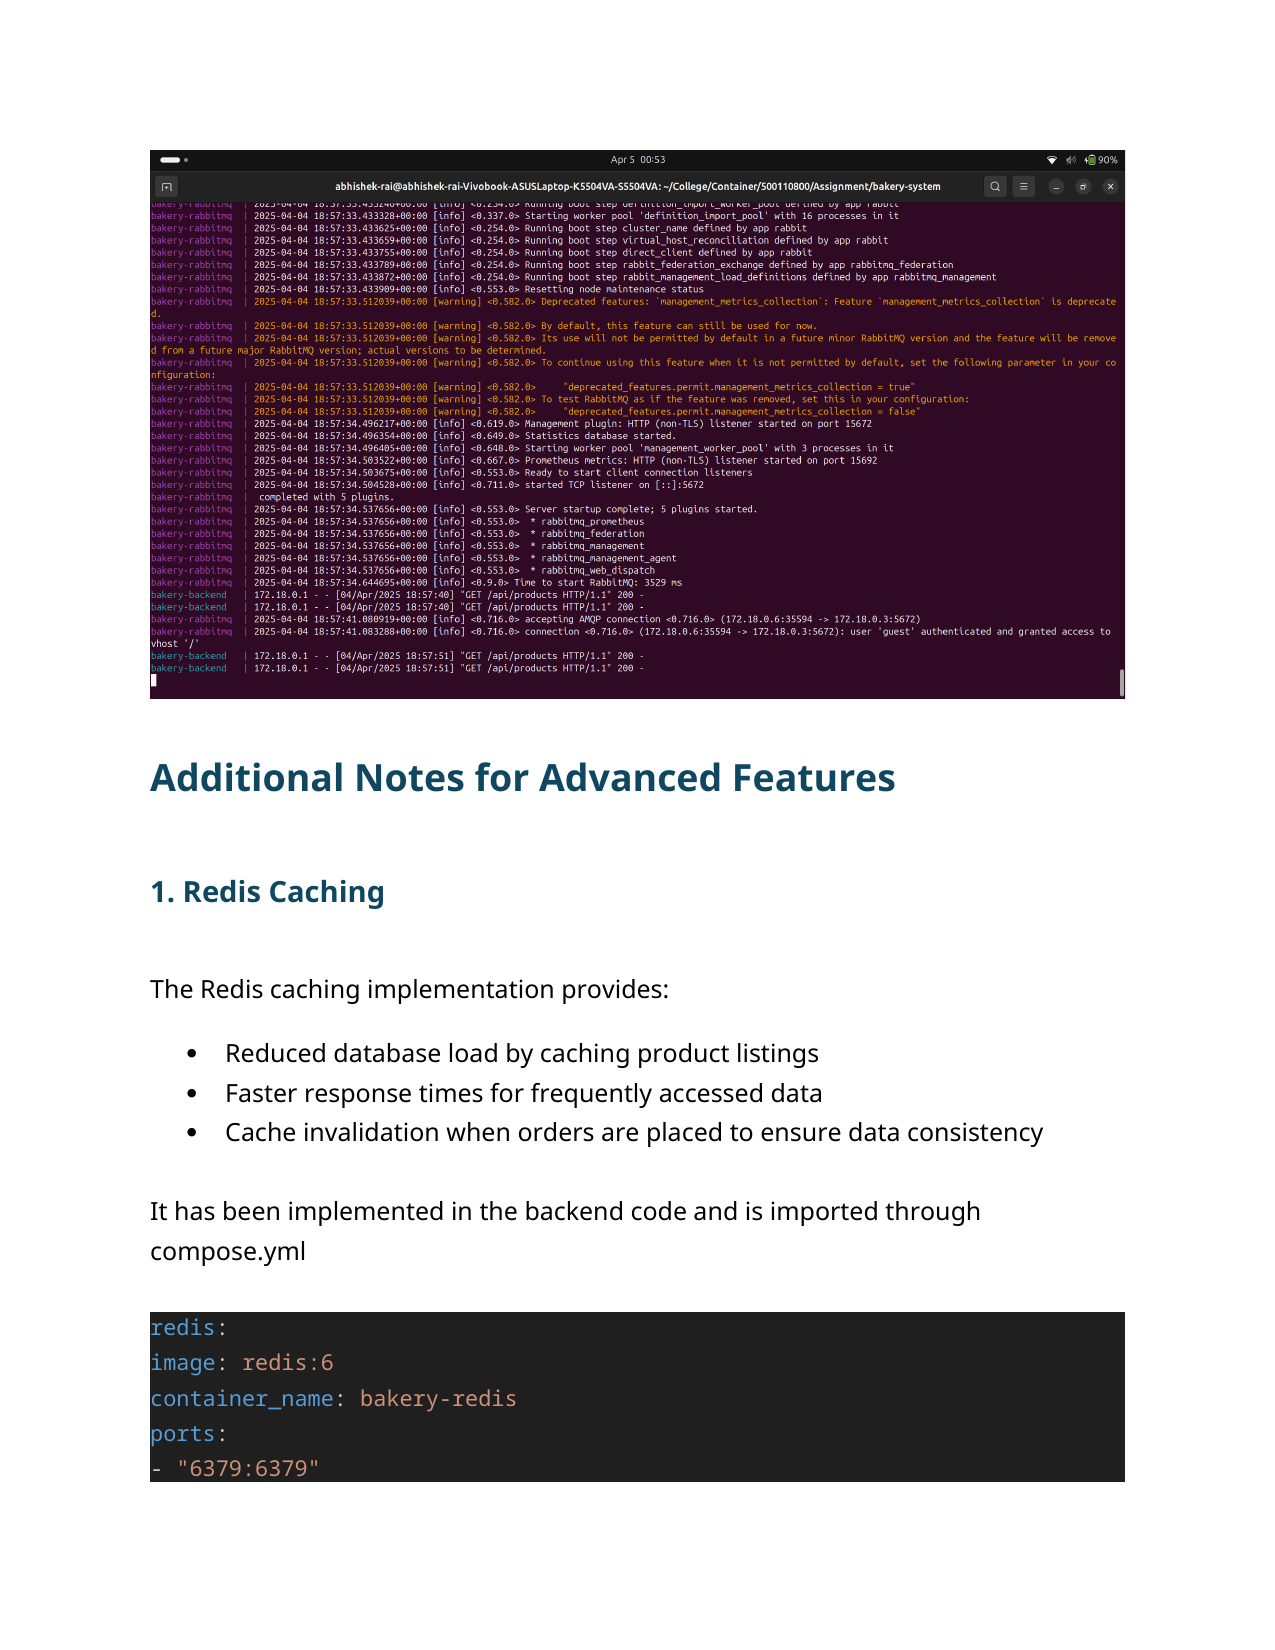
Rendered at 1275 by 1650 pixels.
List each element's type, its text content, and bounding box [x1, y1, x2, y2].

list Cache invalidation when orders are placed to ensure data consistency [187, 1115, 1125, 1149]
subtitle 1. Redis Caching [150, 871, 1125, 911]
text The Redis caching implementation provides: [150, 971, 1125, 1006]
subtitle Additional Notes for Advanced Features [150, 752, 1125, 803]
picture [150, 150, 1125, 699]
text container_name: bakery-redis [150, 1382, 1125, 1412]
list Faster response times for frequently accessed data [187, 1075, 1125, 1109]
text image: redis:6 [150, 1347, 1125, 1377]
text redis: [150, 1312, 1125, 1342]
list Reduced database load by caching product listings [187, 1036, 1125, 1070]
text It has been implemented in the backend code and is imported through compose.yml [150, 1194, 1125, 1267]
text ports: [150, 1418, 1125, 1447]
text - "6379:6379" [150, 1453, 1125, 1482]
